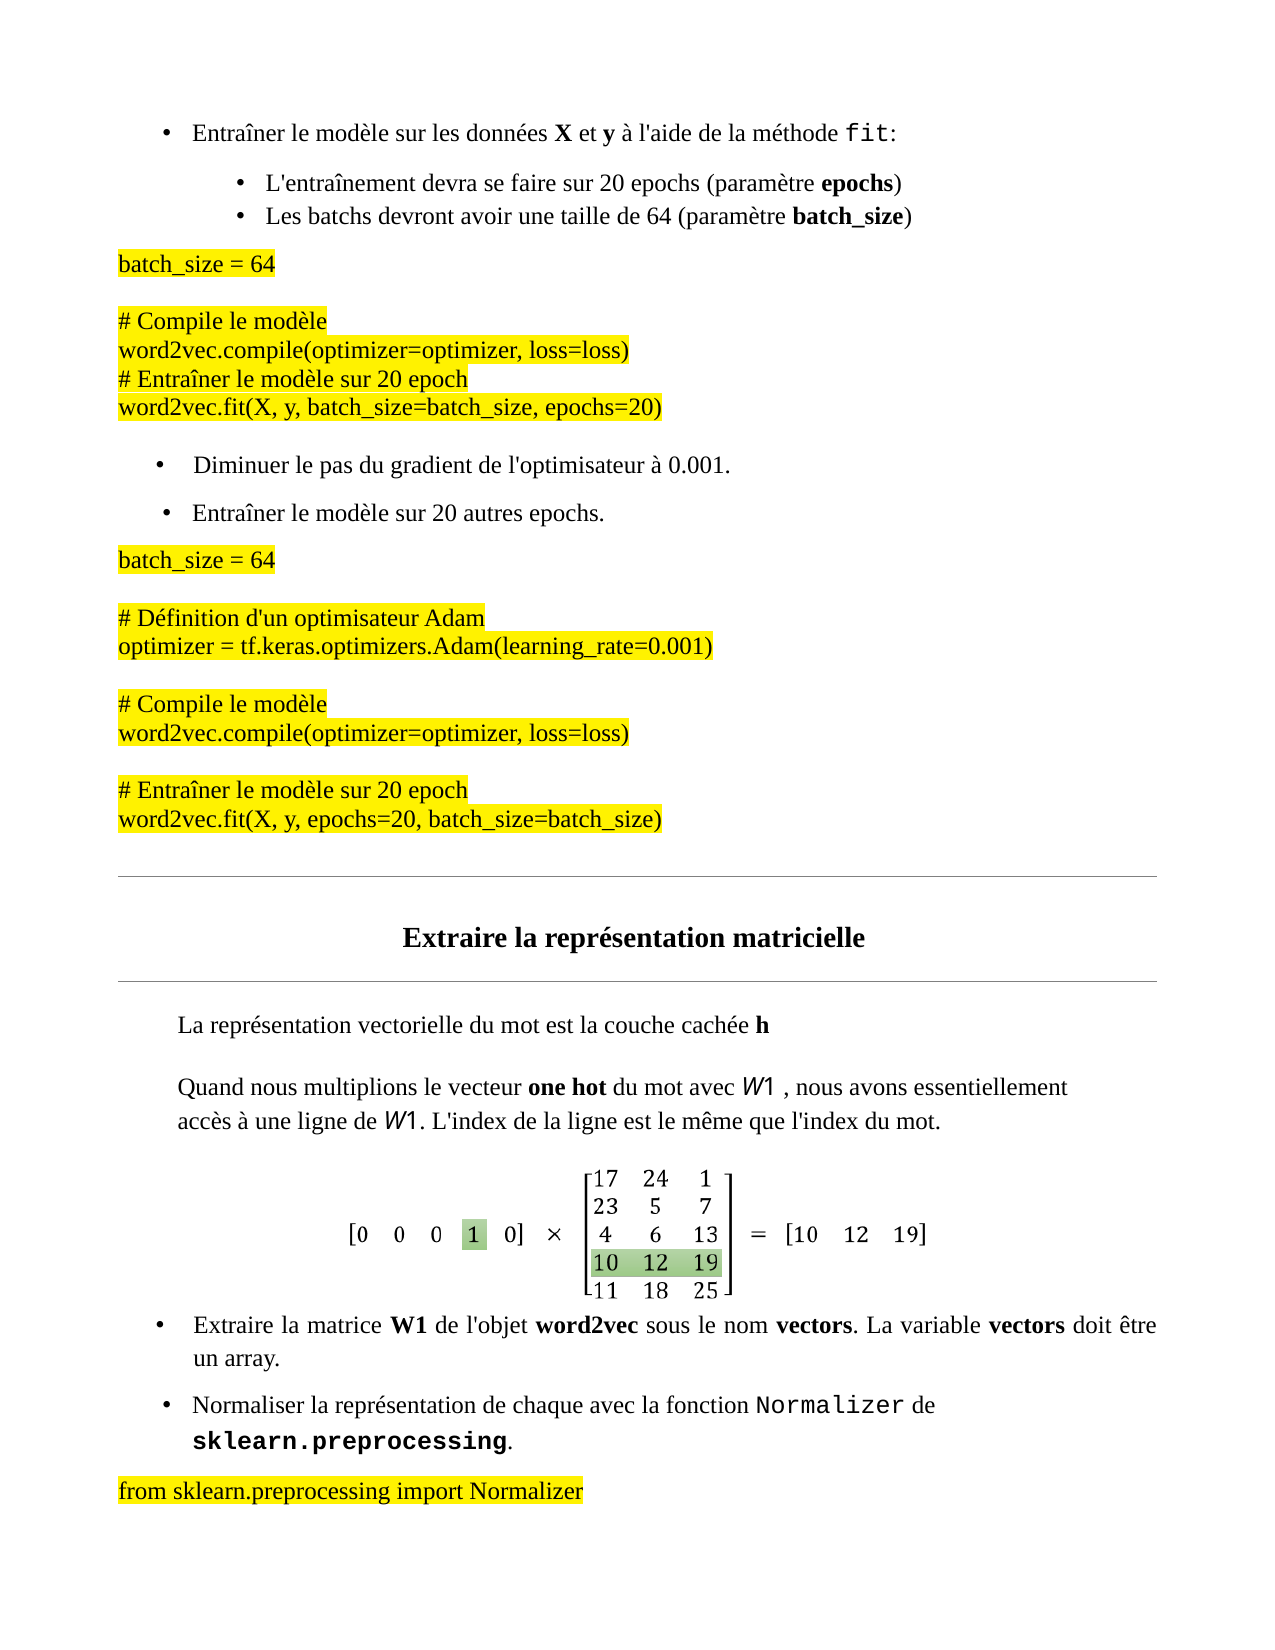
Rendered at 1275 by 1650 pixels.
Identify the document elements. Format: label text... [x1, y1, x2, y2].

list Les batchs devront avoir une taille de 64 (paramètre batch_size) [236, 201, 1157, 230]
text batch_size = 64 [118, 249, 1157, 277]
text # Compile le modèle [118, 689, 1157, 718]
text word2vec.fit(X, y, epochs=20, batch_size=batch_size) [118, 804, 1157, 833]
text Quand nous multiplions le vecteur one hot du mot avec W1 , nous avons essentiellement accès à une ligne de W1. L'index de la ligne est le même que l'index du mot. [177, 1069, 1098, 1137]
list L'entraînement devra se faire sur 20 epochs (paramètre epochs) [236, 168, 1157, 197]
text batch_size = 64 [118, 545, 1157, 574]
text # Compile le modèle [118, 306, 1157, 335]
text # Entraîner le modèle sur 20 epoch [118, 775, 1157, 804]
text from sklearn.preprocessing import Normalizer [118, 1476, 1157, 1504]
list Entraîner le modèle sur 20 autres epochs. [162, 498, 1157, 526]
text word2vec.compile(optimizer=optimizer, loss=loss) [118, 718, 1157, 746]
text La représentation vectorielle du mot est la couche cachée h [177, 1010, 1098, 1039]
subtitle Extraire la représentation matricielle [118, 920, 1157, 954]
list Entraîner le modèle sur les données X et y à l'aide de la méthode fit: [162, 118, 1157, 149]
text # Entraîner le modèle sur 20 epoch [118, 364, 1157, 392]
picture [342, 1166, 933, 1299]
list Diminuer le pas du gradient de l'optimisateur à 0.001. [156, 450, 1157, 479]
text word2vec.fit(X, y, batch_size=batch_size, epochs=20) [118, 392, 1157, 421]
text word2vec.compile(optimizer=optimizer, loss=loss) [118, 335, 1157, 364]
text # Définition d'un optimisateur Adam [118, 603, 1157, 631]
text optimizer = tf.keras.optimizers.Adam(learning_rate=0.001) [118, 631, 1157, 660]
list Normaliser la représentation de chaque avec la fonction Normalizer de sklearn.preprocessing. [162, 1391, 1157, 1457]
list Extraire la matrice W1 de l'objet word2vec sous le nom vectors. La variable vectors doit être un array. [156, 1310, 1157, 1372]
